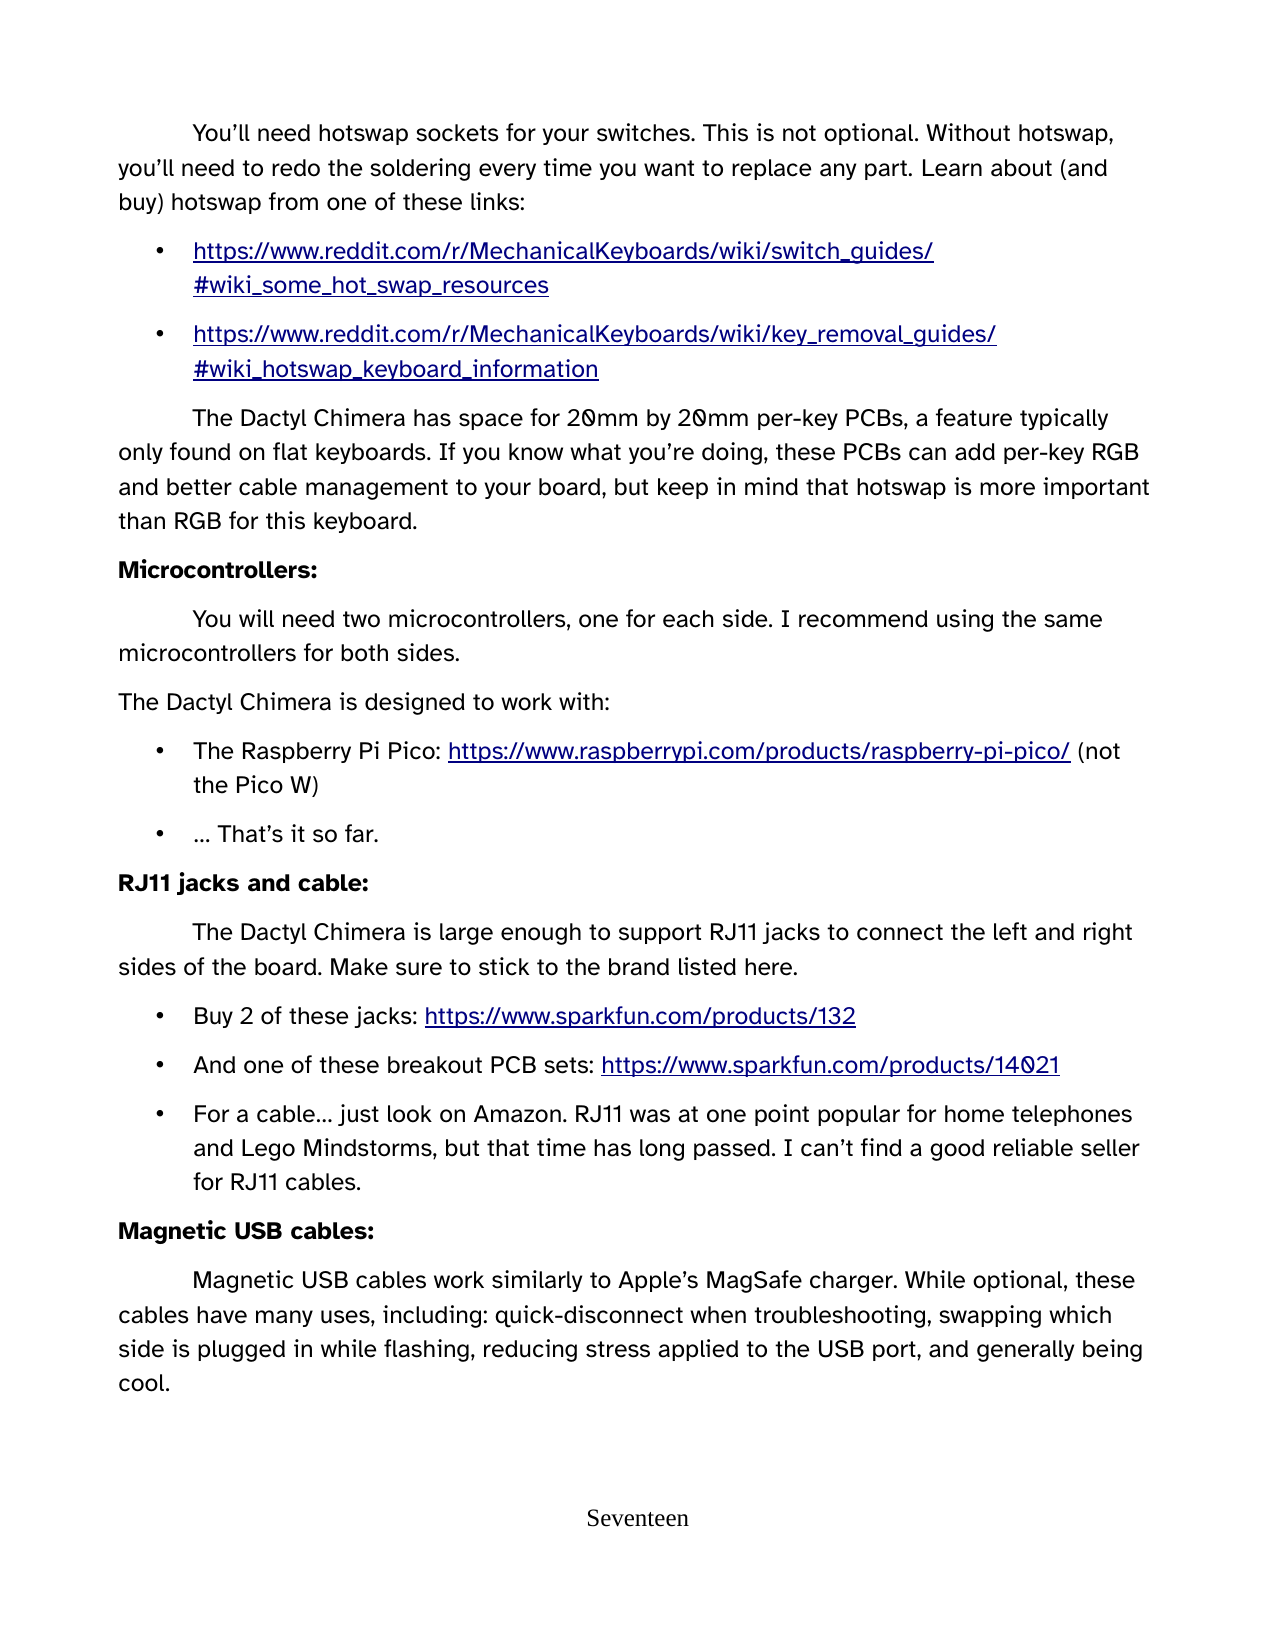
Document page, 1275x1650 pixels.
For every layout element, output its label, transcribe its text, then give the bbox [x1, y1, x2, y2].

text Microcontrollers: [118, 554, 1157, 584]
text The Dactyl Chimera has space for 20mm by 20mm per-key PCBs, a feature typically only found on flat keyboards. If you know what you’re doing, these PCBs can add per-key RGB and better cable management to your board, but keep in mind that hotswap is more important than RGB for this keyboard. [118, 402, 1157, 536]
list https://www.reddit.com/r/MechanicalKeyboards/wiki/switch_guides/#wiki_some_hot_swap_resources [156, 236, 1157, 300]
text The Dactyl Chimera is designed to work with: [118, 687, 1157, 717]
list The Raspberry Pi Pico: https://www.raspberrypi.com/products/raspberry-pi-pico/ (not the Pico W) [156, 736, 1157, 800]
list https://www.reddit.com/r/MechanicalKeyboards/wiki/key_removal_guides/#wiki_hotswap_keyboard_information [156, 319, 1157, 383]
list For a cable… just look on Amazon. RJ11 was at one point popular for home telephones and Lego Mindstorms, but that time has long passed. I can’t find a good reliable seller for RJ11 cables. [156, 1098, 1157, 1197]
text Magnetic USB cables: [118, 1216, 1157, 1246]
text The Dactyl Chimera is large enough to support RJ11 jacks to connect the left and right sides of the board. Make sure to stick to the brand listed here. [118, 917, 1157, 981]
text You’ll need hotswap sockets for your switches. This is not optional. Without hotswap, you’ll need to redo the soldering every time you want to replace any part. Learn about (and buy) hotswap from one of these links: [118, 118, 1157, 217]
text RJ11 jacks and cable: [118, 868, 1157, 898]
text Magnetic USB cables work similarly to Apple’s MagSafe charger. While optional, these cables have many uses, including: quick-disconnect when troubleshooting, swapping which side is plugged in while flashing, reducing stress applied to the USB port, and generally being cool. [118, 1265, 1157, 1398]
text You will need two microcontrollers, one for each side. I recommend using the same microcontrollers for both sides. [118, 603, 1157, 668]
list Buy 2 of these jacks: https://www.sparkfun.com/products/132 [156, 1000, 1157, 1030]
list … That’s it so far. [156, 819, 1157, 849]
list And one of these breakout PCB sets: https://www.sparkfun.com/products/14021 [156, 1049, 1157, 1079]
